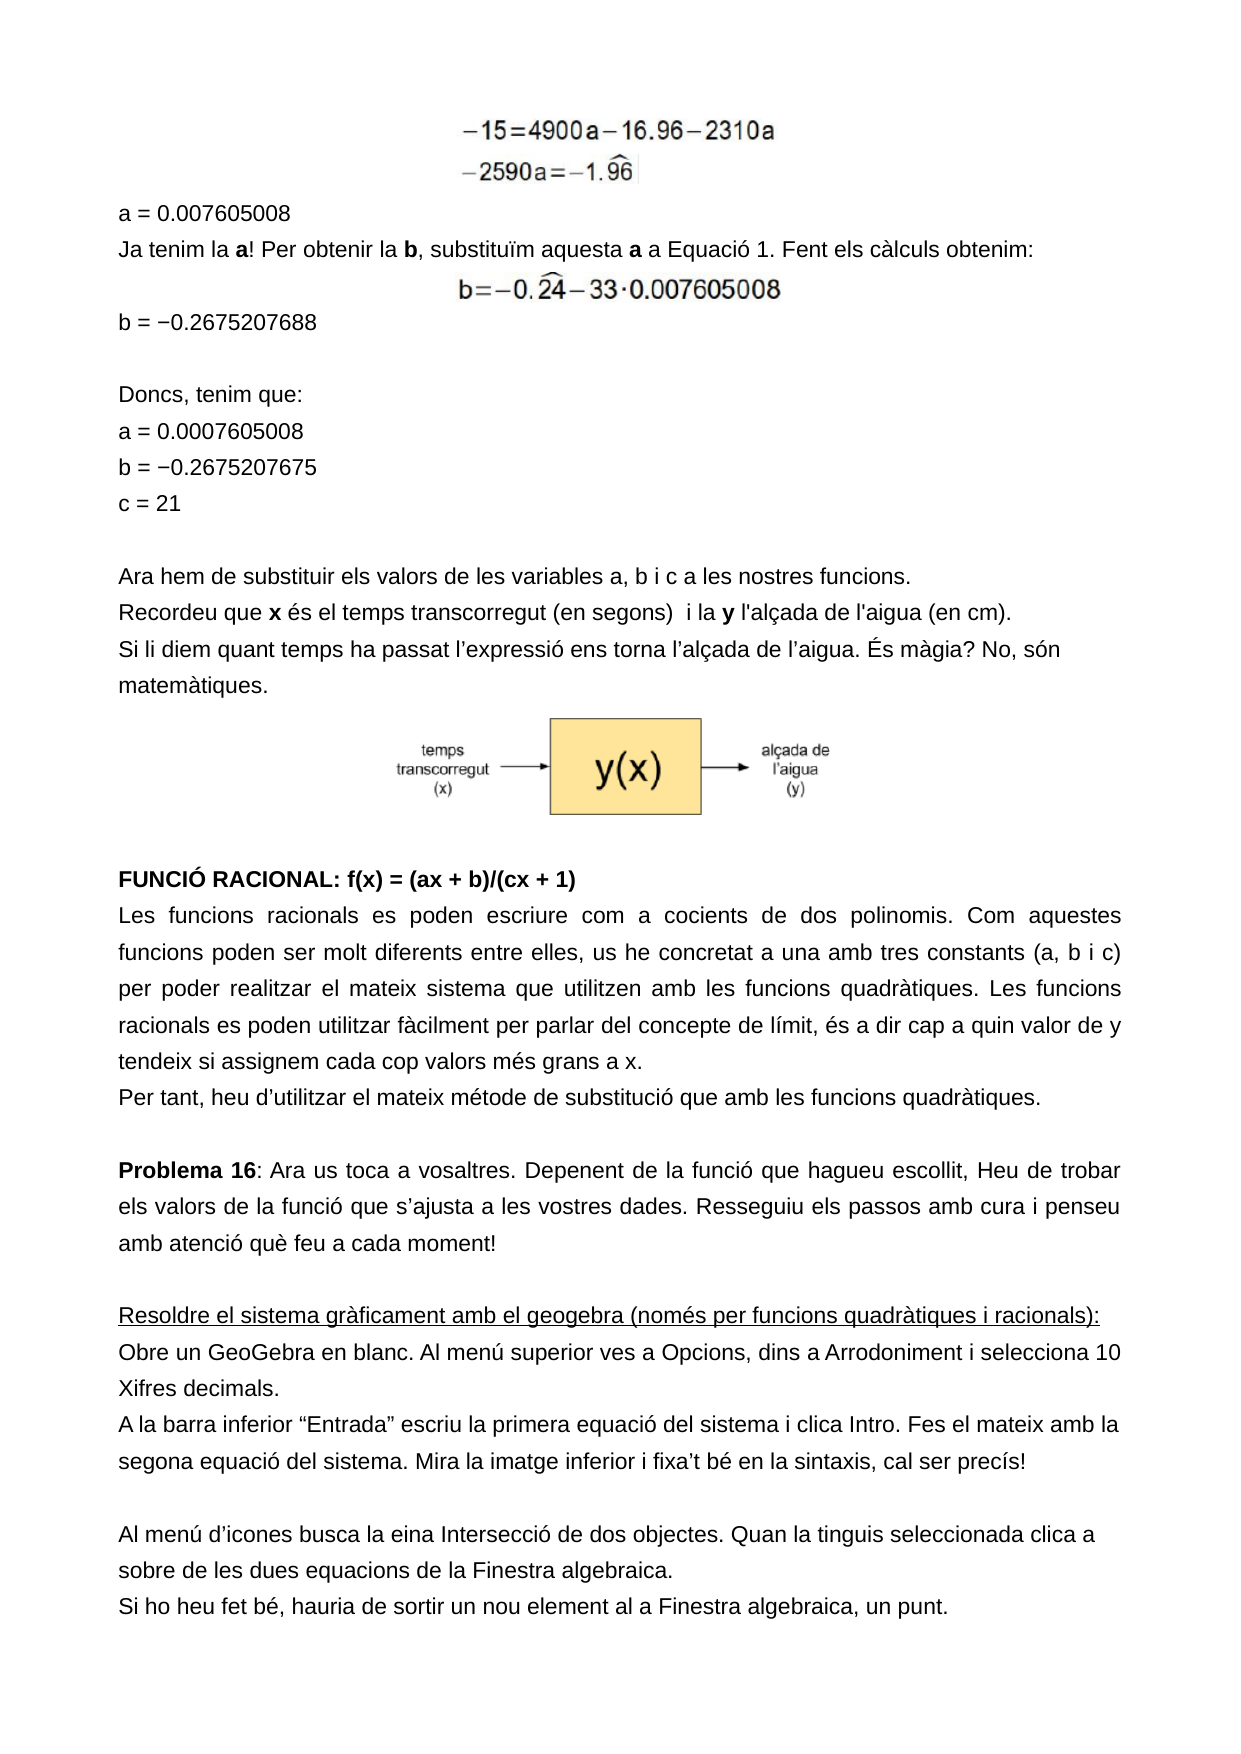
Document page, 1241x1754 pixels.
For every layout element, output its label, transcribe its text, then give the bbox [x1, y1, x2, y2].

text b = −0.2675207688 [118, 308, 1122, 335]
text A la barra inferior “Entrada” escriu la primera equació del sistema i clica Intro. Fes el mateix amb la [118, 1411, 1122, 1438]
text Les funcions racionals es poden escriure com a cocients de dos polinomis. Com aquestes funcions poden ser molt diferents entre elles, us he concretat a una amb tres constants (a, b i c) per poder realitzar el mateix sistema que utilitzen amb les funcions quadràtiques. Les funcions racionals es poden utilitzar fàcilment per parlar del concepte de límit, és a dir cap a quin valor de y tendeix si assignem cada cop valors més grans a x. [118, 902, 1122, 1074]
text Per tant, heu d’utilitzar el mateix métode de substitució que amb les funcions quadràtiques. [118, 1084, 1122, 1111]
text a = 0.007605008 [118, 118, 1122, 226]
text matemàtiques. [118, 672, 1122, 698]
text sobre de les dues equacions de la Finestra algebraica. [118, 1557, 1122, 1583]
text Si li diem quant temps ha passat l’expressió ens torna l’alçada de l’aigua. És màgia? No, són [118, 636, 1122, 662]
picture [450, 272, 790, 306]
text Problema 16: Ara us toca a vosaltres. Depenent de la funció que hagueu escollit, Heu de trobar els valors de la funció que s’ajusta a les vostres dades. Resseguiu els passos amb cura i penseu amb atenció què feu a cada moment! [118, 1157, 1122, 1256]
text Al menú d’icones busca la eina Intersecció de dos objectes. Quan la tinguis seleccionada clica a [118, 1521, 1122, 1547]
text segona equació del sistema. Mira la imatge inferior i fixa’t bé en la sintaxis, cal ser precís! [118, 1448, 1122, 1474]
picture [452, 118, 788, 190]
picture [387, 708, 853, 820]
text a = 0.0007605008 [118, 418, 1122, 444]
text Recordeu que x és el temps transcorregut (en segons) i la y l'alçada de l'aigua (en cm). [118, 599, 1122, 626]
text Obre un GeoGebra en blanc. Al menú superior ves a Opcions, dins a Arrodoniment i selecciona 10 Xifres decimals. [118, 1339, 1122, 1401]
text Ja tenim la a! Per obtenir la b, substituïm aquesta a a Equació 1. Fent els càlculs obtenim: [118, 236, 1122, 262]
text c = 21 [118, 490, 1122, 517]
text FUNCIÓ RACIONAL: f(x) = (ax + b)/(cx + 1) [118, 866, 1122, 892]
text b = −0.2675207675 [118, 454, 1122, 480]
text Doncs, tenim que: [118, 381, 1122, 408]
text Ara hem de substituir els valors de les variables a, b i c a les nostres funcions. [118, 563, 1122, 589]
text Si ho heu fet bé, hauria de sortir un nou element al a Finestra algebraica, un punt. [118, 1593, 1122, 1619]
text Resoldre el sistema gràficament amb el geogebra (només per funcions quadràtiques i racionals): [118, 1302, 1122, 1329]
